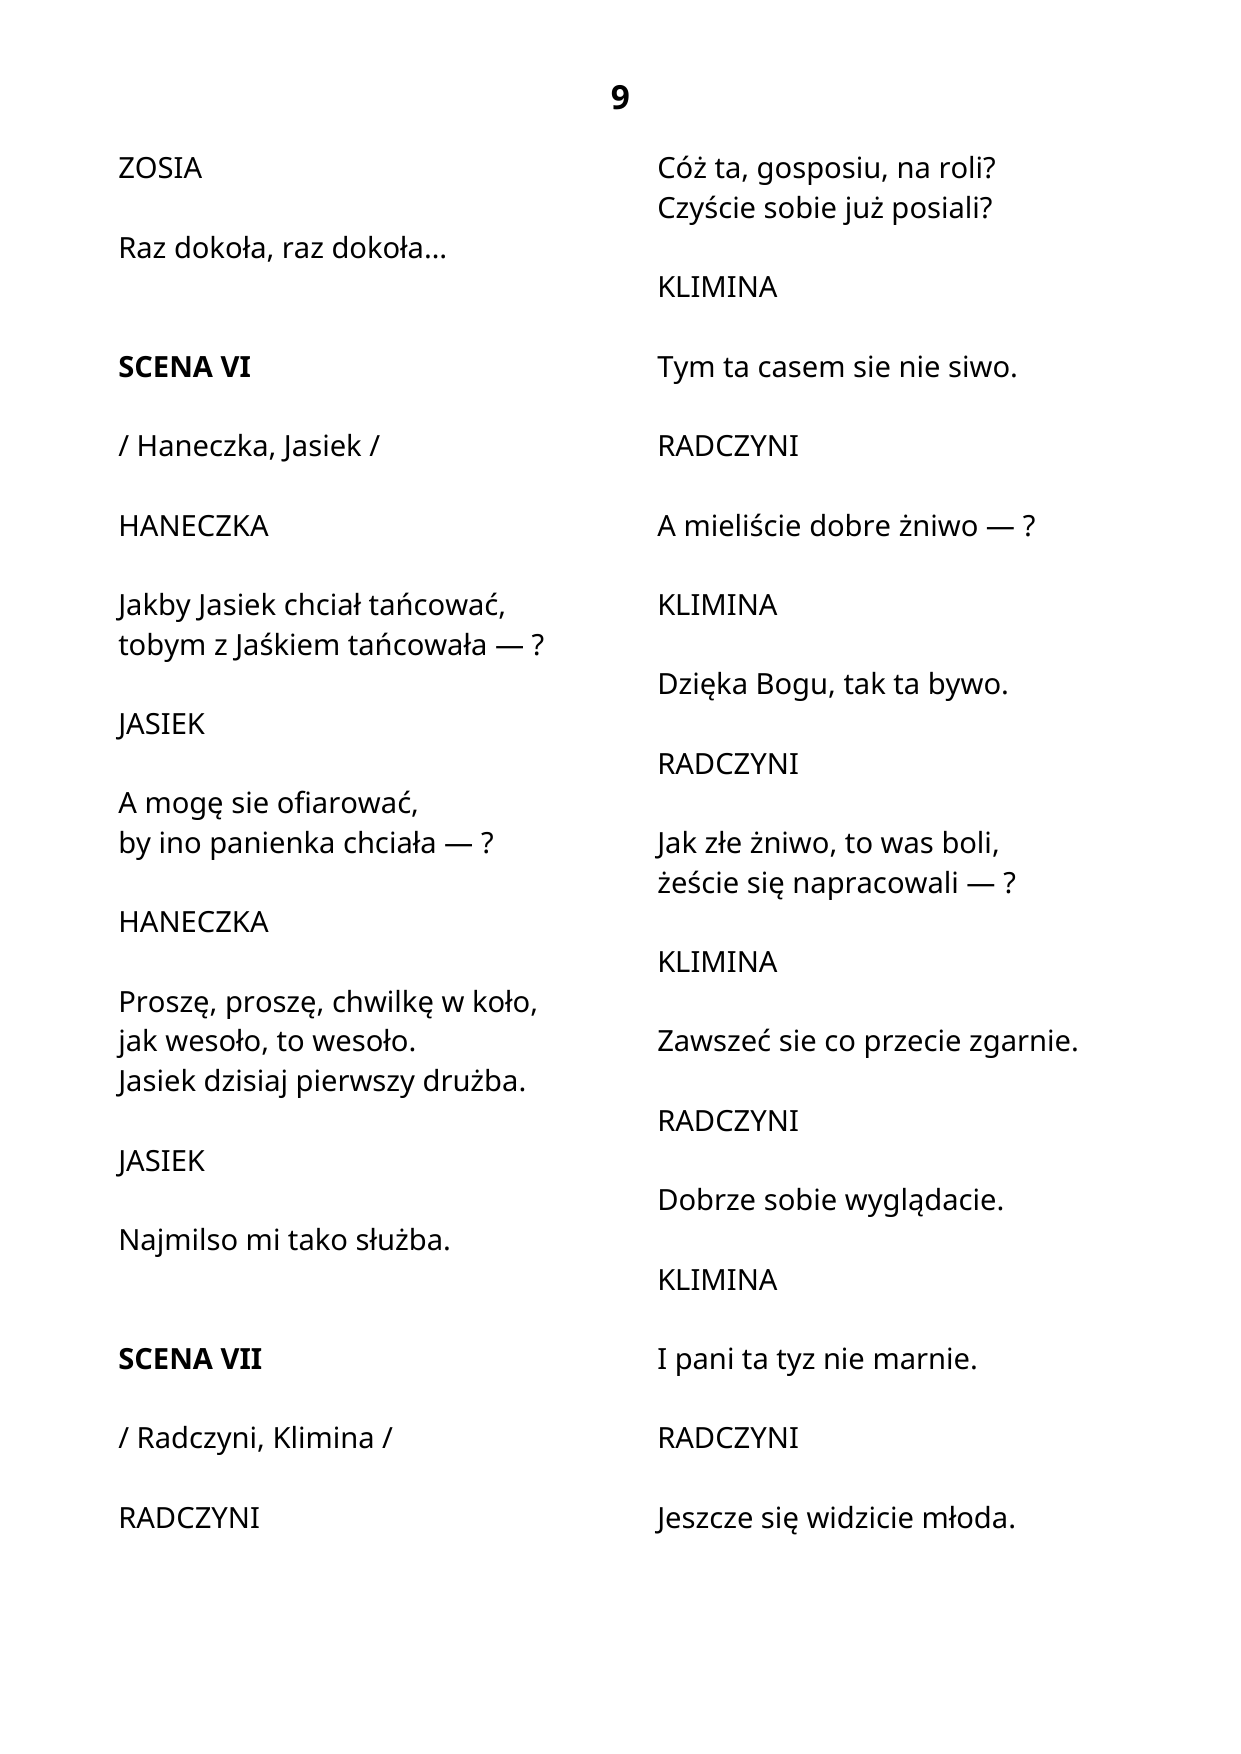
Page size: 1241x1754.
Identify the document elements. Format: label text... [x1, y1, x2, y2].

text HANECZKA [118, 902, 583, 941]
text Najmilso mi tako służba. [118, 1219, 583, 1259]
text RADCZYNI [657, 1418, 1122, 1457]
text Dobrze sobie wyglądacie. [657, 1179, 1122, 1219]
text KLIMINA [657, 267, 1122, 306]
text HANECZKA [118, 505, 583, 544]
text JASIEK [118, 703, 583, 743]
text A mogę sie ofiarować, [118, 783, 583, 822]
text JASIEK [118, 1140, 583, 1179]
text Proszę, proszę, chwilkę w koło, [118, 981, 583, 1021]
text KLIMINA [657, 941, 1122, 981]
text Jak złe żniwo, to was boli, [657, 822, 1122, 862]
text jak wesoło, to wesoło. [118, 1021, 583, 1060]
text / Haneczka, Jasiek / [118, 425, 583, 465]
text Jasiek dzisiaj pierwszy drużba. [118, 1060, 583, 1100]
text / Radczyni, Klimina / [118, 1418, 583, 1457]
text Czyście sobie już posiali? [657, 187, 1122, 227]
text Zawszeć sie co przecie zgarnie. [657, 1021, 1122, 1060]
text ZOSIA [118, 148, 583, 187]
text by ino panienka chciała — ? [118, 822, 583, 862]
text Jeszcze się widzicie młoda. [657, 1497, 1122, 1537]
text Cóż ta, gosposiu, na roli? [657, 148, 1122, 187]
text Raz dokoła, raz dokoła… [118, 227, 583, 267]
text A mieliście dobre żniwo — ? [657, 505, 1122, 544]
text RADCZYNI [118, 1497, 583, 1537]
text SCENA VI [118, 346, 583, 386]
text Tym ta casem sie nie siwo. [657, 346, 1122, 386]
text RADCZYNI [657, 743, 1122, 783]
text SCENA VII [118, 1338, 583, 1378]
text Dzięka Bogu, tak ta bywo. [657, 663, 1122, 703]
text I pani ta tyz nie marnie. [657, 1338, 1122, 1378]
text tobym z Jaśkiem tańcowała — ? [118, 624, 583, 663]
text KLIMINA [657, 1259, 1122, 1298]
text RADCZYNI [657, 425, 1122, 465]
text żeście się napracowali — ? [657, 862, 1122, 902]
text KLIMINA [657, 584, 1122, 624]
text Jakby Jasiek chciał tańcować, [118, 584, 583, 624]
text RADCZYNI [657, 1100, 1122, 1140]
